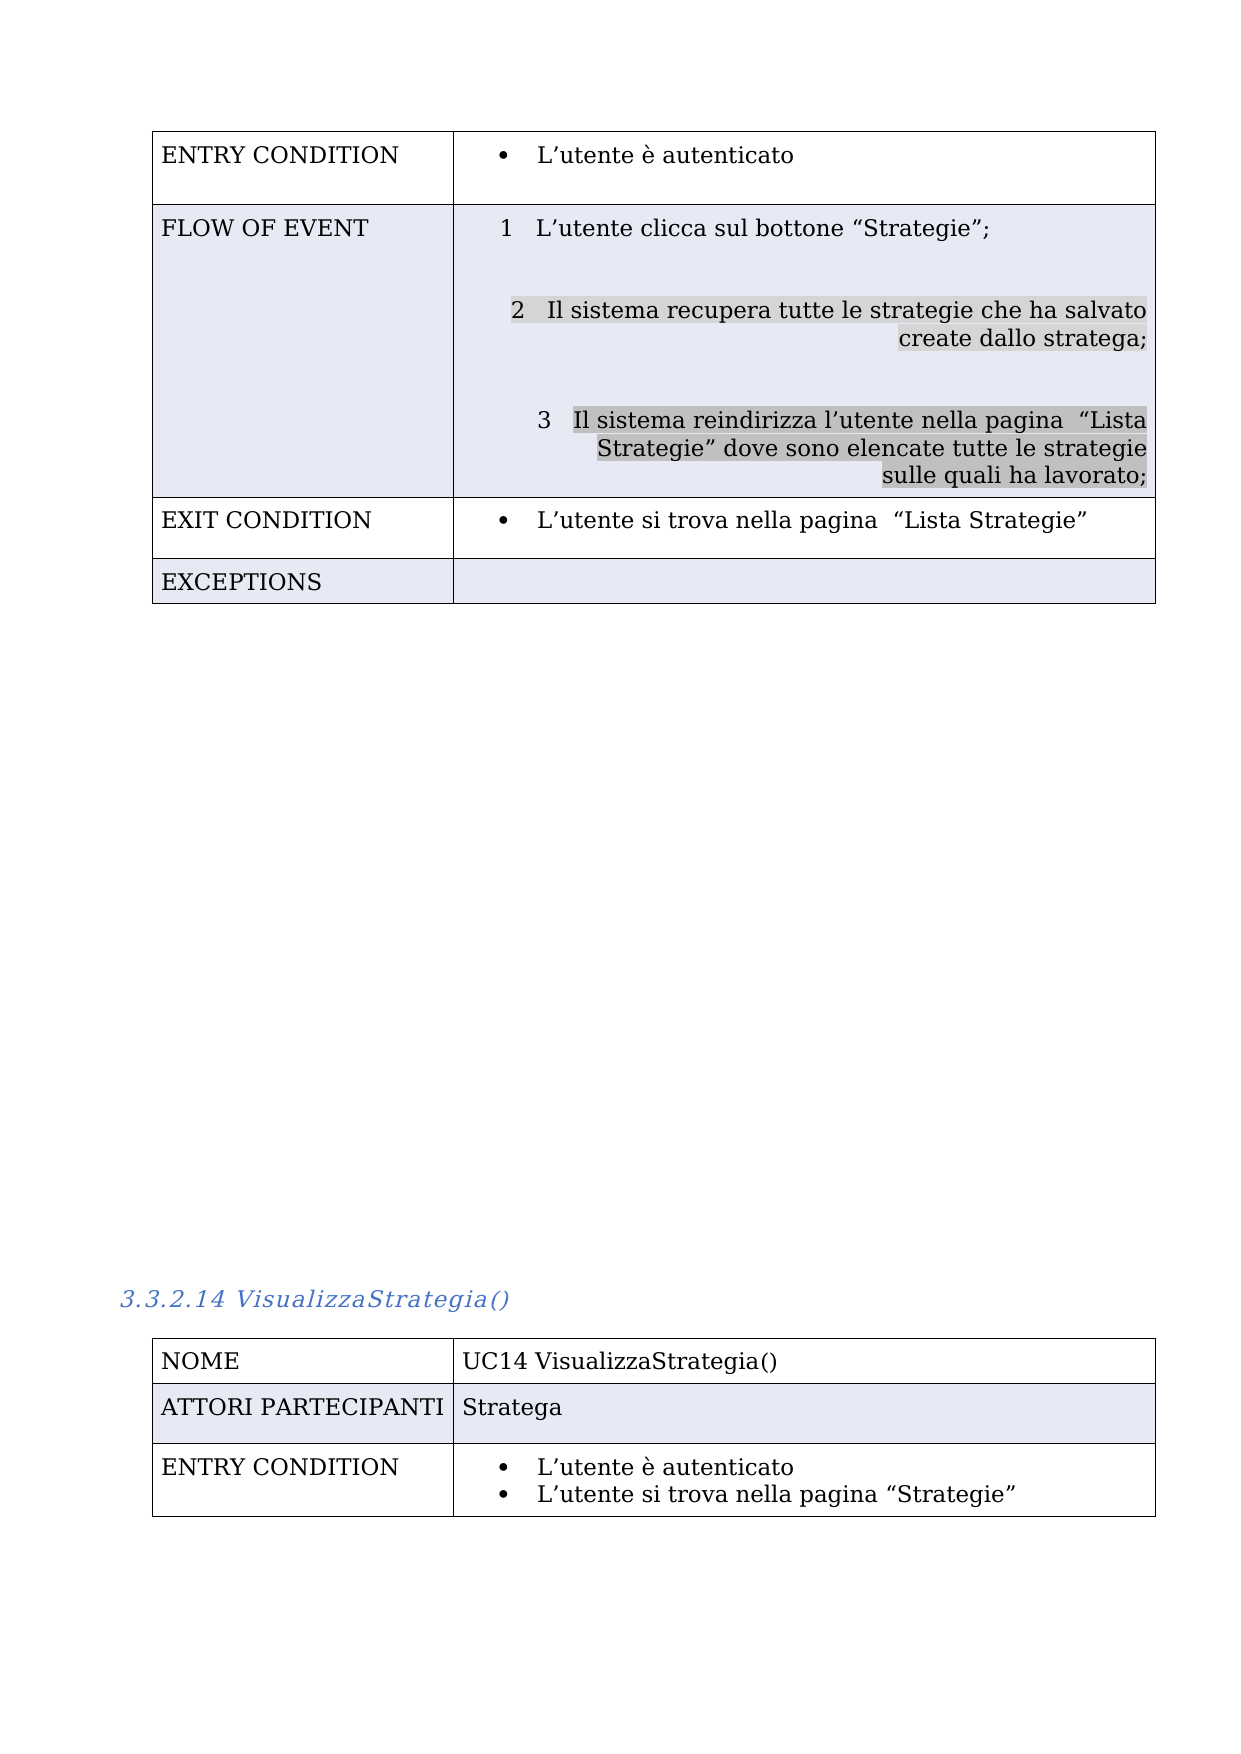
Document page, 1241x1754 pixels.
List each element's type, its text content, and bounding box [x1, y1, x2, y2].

table_cell L’utente è autenticato L’utente si trova nella pagina “Strategie” [454, 1444, 1155, 1516]
table_cell ENTRY CONDITION [153, 1444, 453, 1516]
table_cell L’utente clicca sul bottone “Strategie”; Il sistema recupera tutte le strategie che ha salvato create dallo stratega; Il sistema reindirizza l’utente nella pagina “Lista Strategie” dove sono elencate tutte le strategie sulle quali ha lavorato; [454, 205, 1155, 497]
table_cell EXCEPTIONS [153, 559, 453, 603]
table_cell FLOW OF EVENT [153, 205, 453, 497]
table_cell L’utente è autenticato [454, 132, 1155, 204]
subtitle 3.3.2.14 VisualizzaStrategia() [118, 1285, 1122, 1313]
table_header NOME [153, 1339, 453, 1383]
table_header UC14 VisualizzaStrategia() [454, 1339, 1155, 1383]
table_cell [454, 559, 1155, 603]
table_cell EXIT CONDITION [153, 498, 453, 558]
table_cell ENTRY CONDITION [153, 132, 453, 204]
table_cell Stratega [454, 1384, 1155, 1443]
table_cell L’utente si trova nella pagina “Lista Strategie” [454, 498, 1155, 558]
table_cell ATTORI PARTECIPANTI [153, 1384, 453, 1443]
